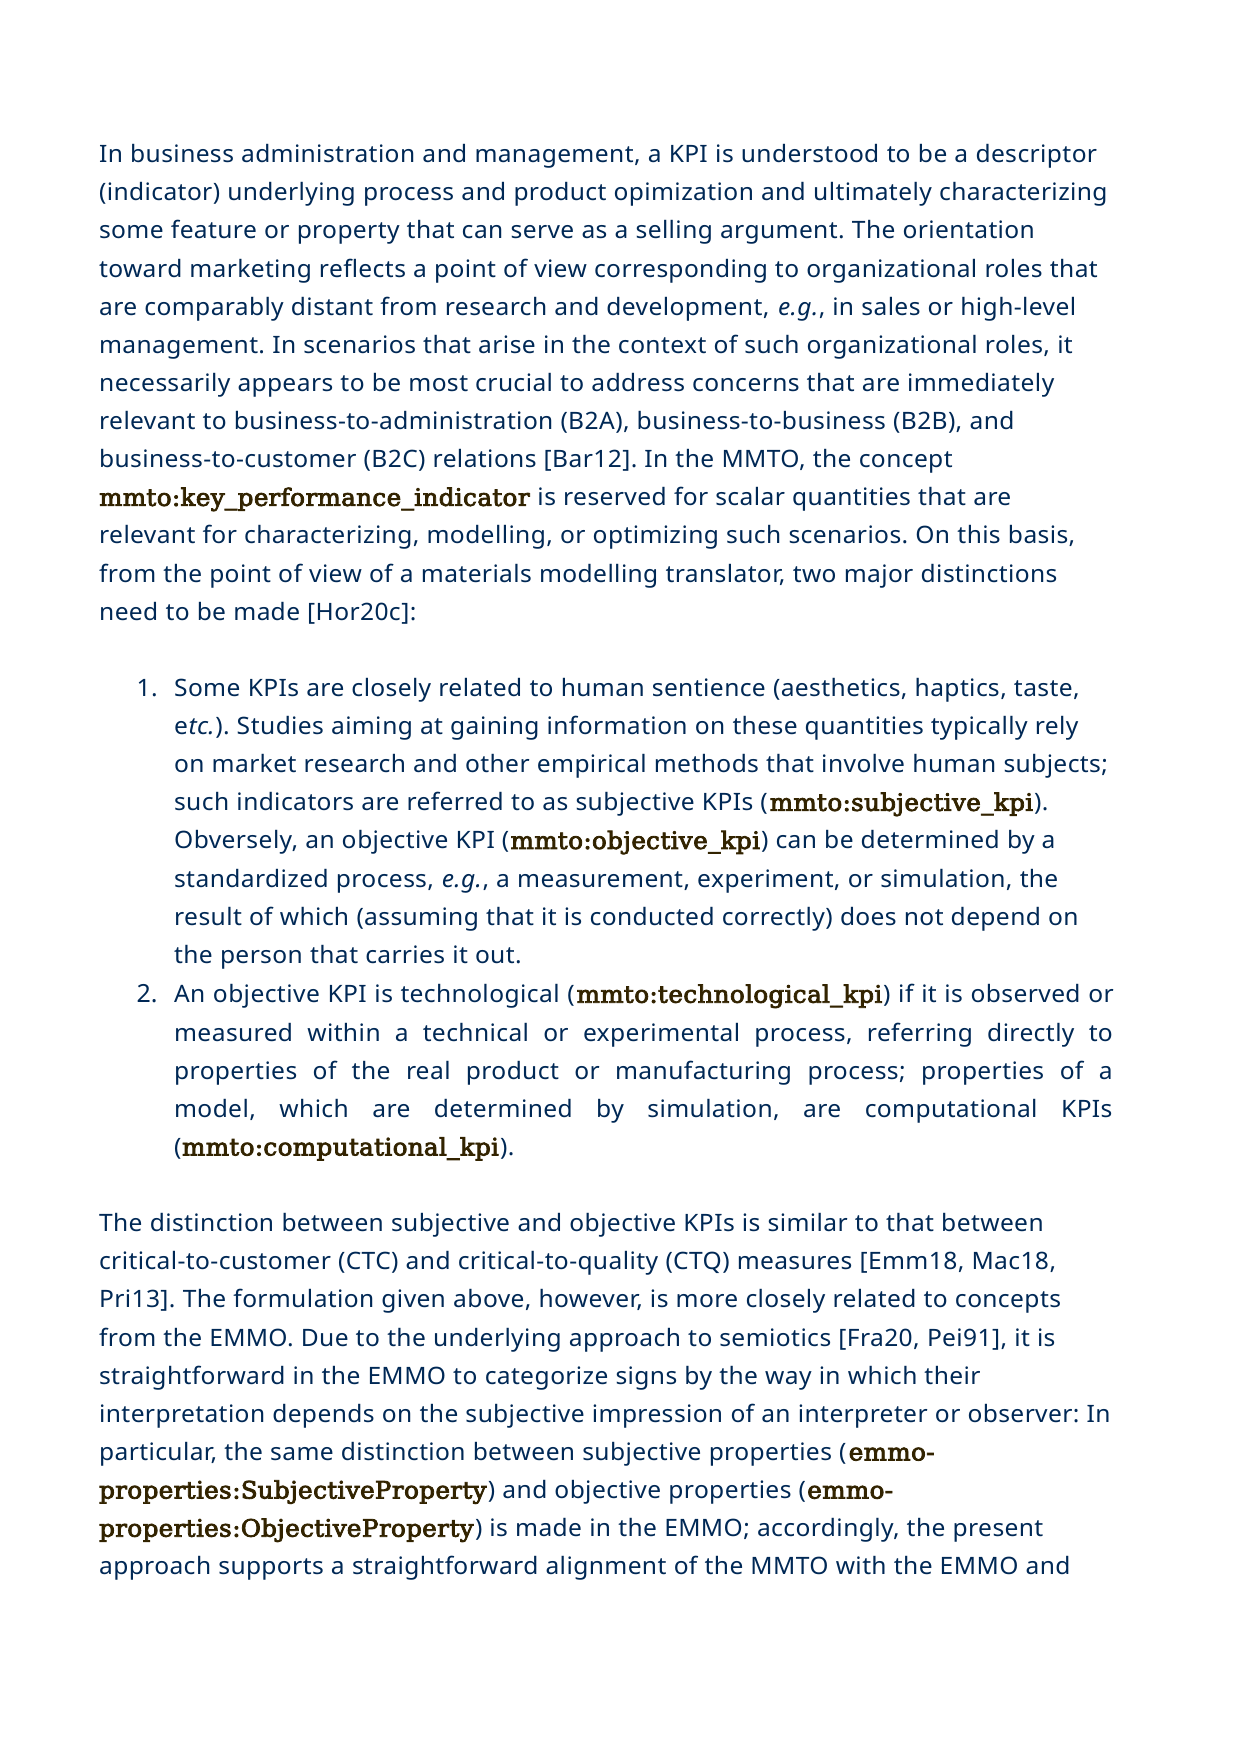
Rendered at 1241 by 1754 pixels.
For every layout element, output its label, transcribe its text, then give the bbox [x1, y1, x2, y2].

text The distinction between subjective and objective KPIs is similar to that between critical-to-customer (CTC) and critical-to-quality (CTQ) measures [Emm18, Mac18, Pri13]. The formulation given above, however, is more closely related to concepts from the EMMO. Due to the underlying approach to semiotics [Fra20, Pei91], it is straightforward in the EMMO to categorize signs by the way in which their interpretation depends on the subjective impression of an interpreter or observer: In particular, the same distinction between subjective properties (emmo-properties:SubjectiveProperty) and objective properties (emmo-properties:ObjectiveProperty) is made in the EMMO; accordingly, the present approach supports a straightforward alignment of the MMTO with the EMMO and [99, 1206, 1114, 1582]
list Some KPIs are closely related to human sentience (aesthetics, haptics, taste, etc.). Studies aiming at gaining information on these quantities typically rely on market research and other empirical methods that involve human subjects; such indicators are referred to as subjective KPIs (mmto:subjective_kpi). Obversely, an objective KPI (mmto:objective_kpi) can be determined by a standardized process, e.g., a measurement, experiment, or simulation, the result of which (assuming that it is conducted correctly) does not depend on the person that carries it out. [136, 671, 1114, 970]
list An objective KPI is technological (mmto:technological_kpi) if it is observed or measured within a technical or experimental process, referring directly to properties of the real product or manufacturing process; properties of a model, which are determined by simulation, are computational KPIs (mmto:computational_kpi). [136, 976, 1114, 1162]
text In business administration and management, a KPI is understood to be a descriptor (indicator) underlying process and product opimization and ultimately characterizing some feature or property that can serve as a selling argument. The orientation toward marketing reflects a point of view corresponding to organizational roles that are comparably distant from research and development, e.g., in sales or high-level management. In scenarios that arise in the context of such organizational roles, it necessarily appears to be most crucial to address concerns that are immediately relevant to business-to-administration (B2A), business-to-business (B2B), and business-to-customer (B2C) relations [Bar12]. In the MMTO, the concept mmto:key_performance_indicator is reserved for scalar quantities that are relevant for characterizing, modelling, or optimizing such scenarios. On this basis, from the point of view of a materials modelling translator, two major distinctions need to be made [Hor20c]: [99, 137, 1114, 627]
